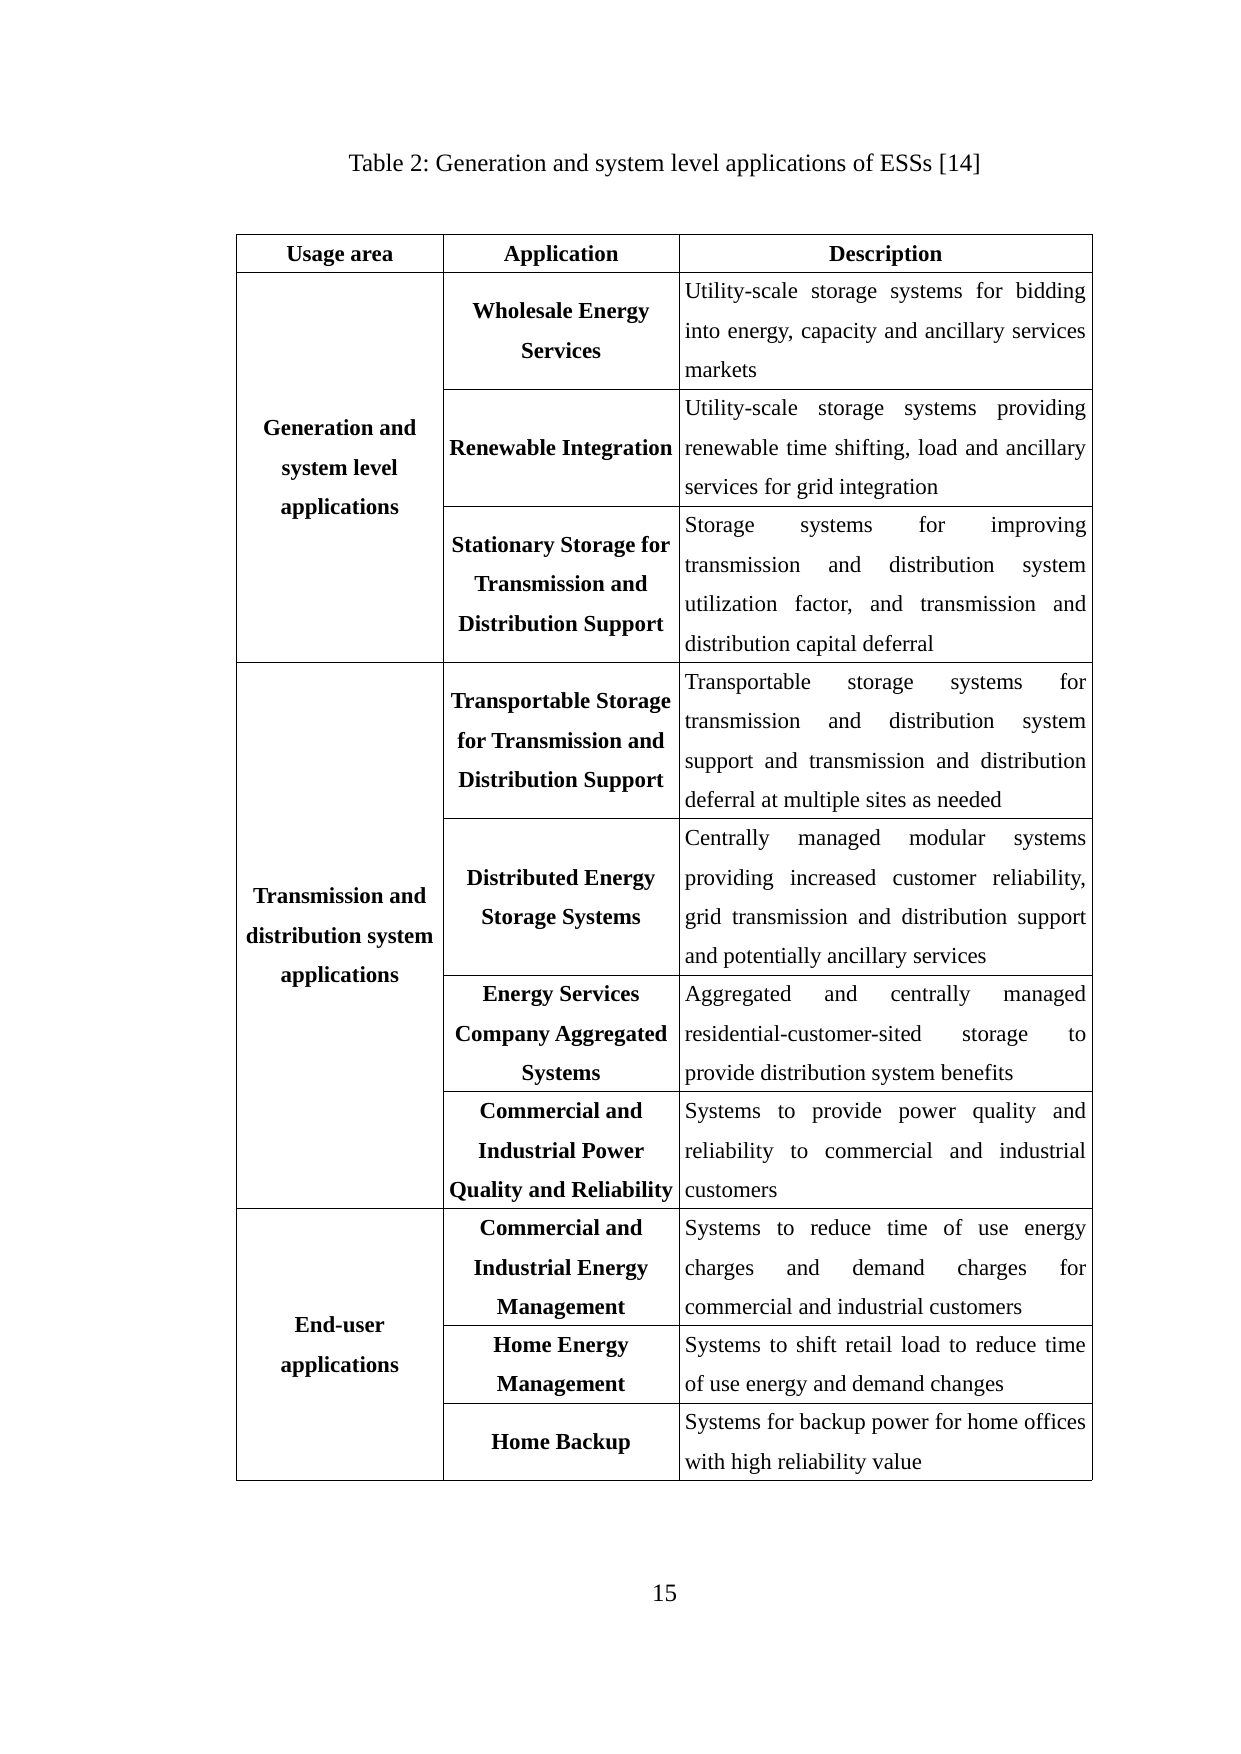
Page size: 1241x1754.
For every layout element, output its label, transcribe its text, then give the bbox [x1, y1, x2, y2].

table_cell Home Backup [444, 1404, 679, 1480]
table_header Description [680, 235, 1092, 272]
table_cell End-user applications [237, 1209, 443, 1480]
table_cell Storage systems for improving transmission and distribution system utilization factor, and transmission and distribution capital deferral [680, 507, 1092, 662]
table_cell Distributed Energy Storage Systems [444, 819, 679, 974]
table_header Application [444, 235, 679, 272]
table_cell Transmission and distribution system applications [237, 663, 443, 1208]
table_cell Stationary Storage for Transmission and Distribution Support [444, 507, 679, 662]
table_cell Aggregated and centrally managed residential-customer-sited storage to provide distribution system benefits [680, 976, 1092, 1091]
table_cell Utility-scale storage systems providing renewable time shifting, load and ancillary services for grid integration [680, 390, 1092, 506]
table_cell Commercial and Industrial Power Quality and Reliability [444, 1092, 679, 1208]
table_header Usage area [237, 235, 443, 272]
table_cell Transportable storage systems for transmission and distribution system support and transmission and distribution deferral at multiple sites as needed [680, 663, 1092, 818]
table_cell Wholesale Energy Services [444, 273, 679, 389]
table_cell Transportable Storage for Transmission and Distribution Support [444, 663, 679, 818]
table_cell Systems to reduce time of use energy charges and demand charges for commercial and industrial customers [680, 1209, 1092, 1325]
table_cell Systems to provide power quality and reliability to commercial and industrial customers [680, 1092, 1092, 1208]
table_cell Centrally managed modular systems providing increased customer reliability, grid transmission and distribution support and potentially ancillary services [680, 819, 1092, 974]
table_cell Systems to shift retail load to reduce time of use energy and demand changes [680, 1326, 1092, 1403]
table_cell Home Energy Management [444, 1326, 679, 1403]
table_cell Systems for backup power for home offices with high reliability value [680, 1404, 1092, 1480]
table_cell Commercial and Industrial Energy Management [444, 1209, 679, 1325]
table_cell Renewable Integration [444, 390, 679, 506]
table_cell Generation and system level applications [237, 273, 443, 662]
table_cell Energy Services Company Aggregated Systems [444, 976, 679, 1091]
text Table 2: Generation and system level applications of ESSs [14] [236, 148, 1093, 176]
table_cell Utility-scale storage systems for bidding into energy, capacity and ancillary services markets [680, 273, 1092, 389]
